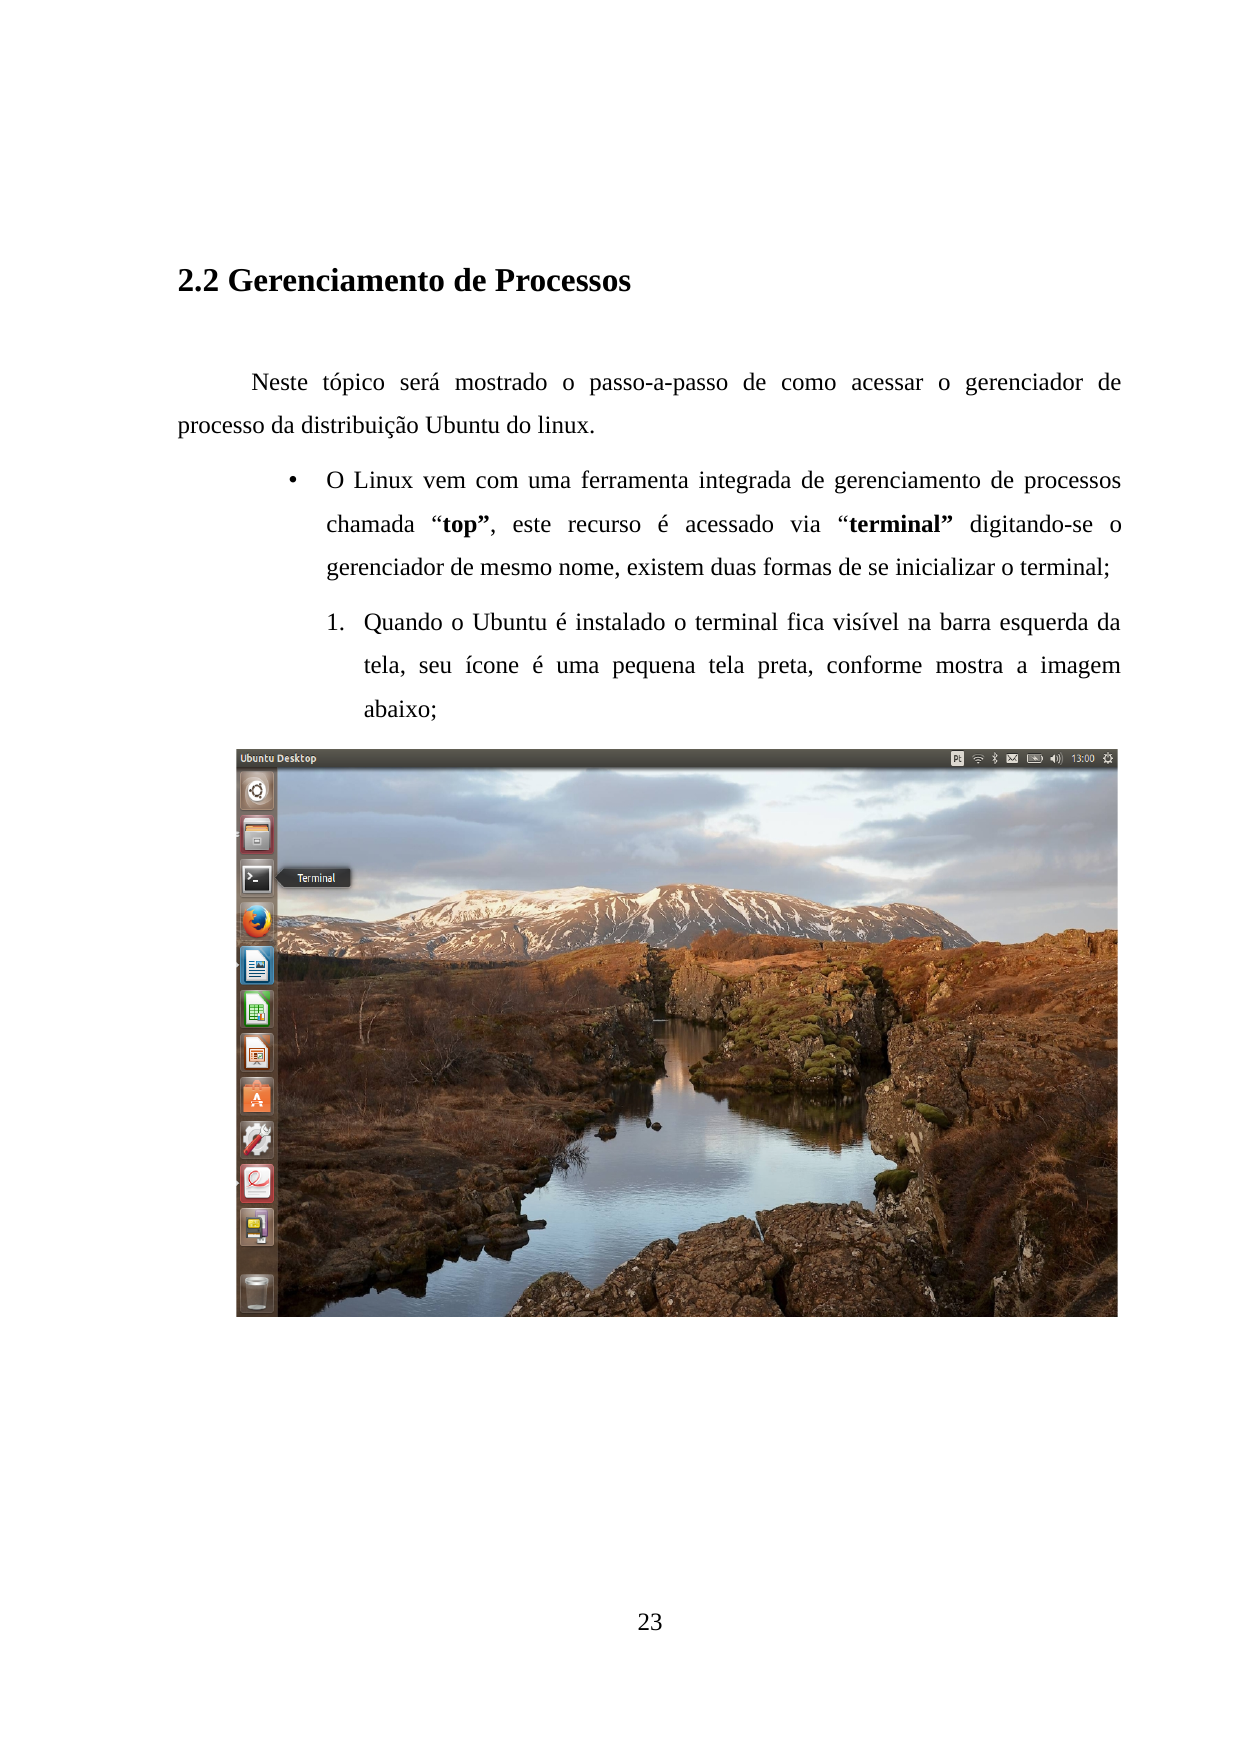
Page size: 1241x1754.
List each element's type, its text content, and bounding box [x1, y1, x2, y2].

subtitle 2.2 Gerenciamento de Processos [177, 260, 1122, 299]
list O Linux vem com uma ferramenta integrada de gerenciamento de processos chamada “top”, este recurso é acessado via “terminal” digitando-se o gerenciador de mesmo nome, existem duas formas de se inicializar o terminal; [288, 466, 1122, 581]
picture [236, 749, 1118, 1317]
list Quando o Ubuntu é instalado o terminal fica visível na barra esquerda da tela, seu ícone é uma pequena tela preta, conforme mostra a imagem abaixo; [326, 607, 1122, 722]
text Neste tópico será mostrado o passo-a-passo de como acessar o gerenciador de processo da distribuição Ubuntu do linux. [177, 367, 1122, 439]
